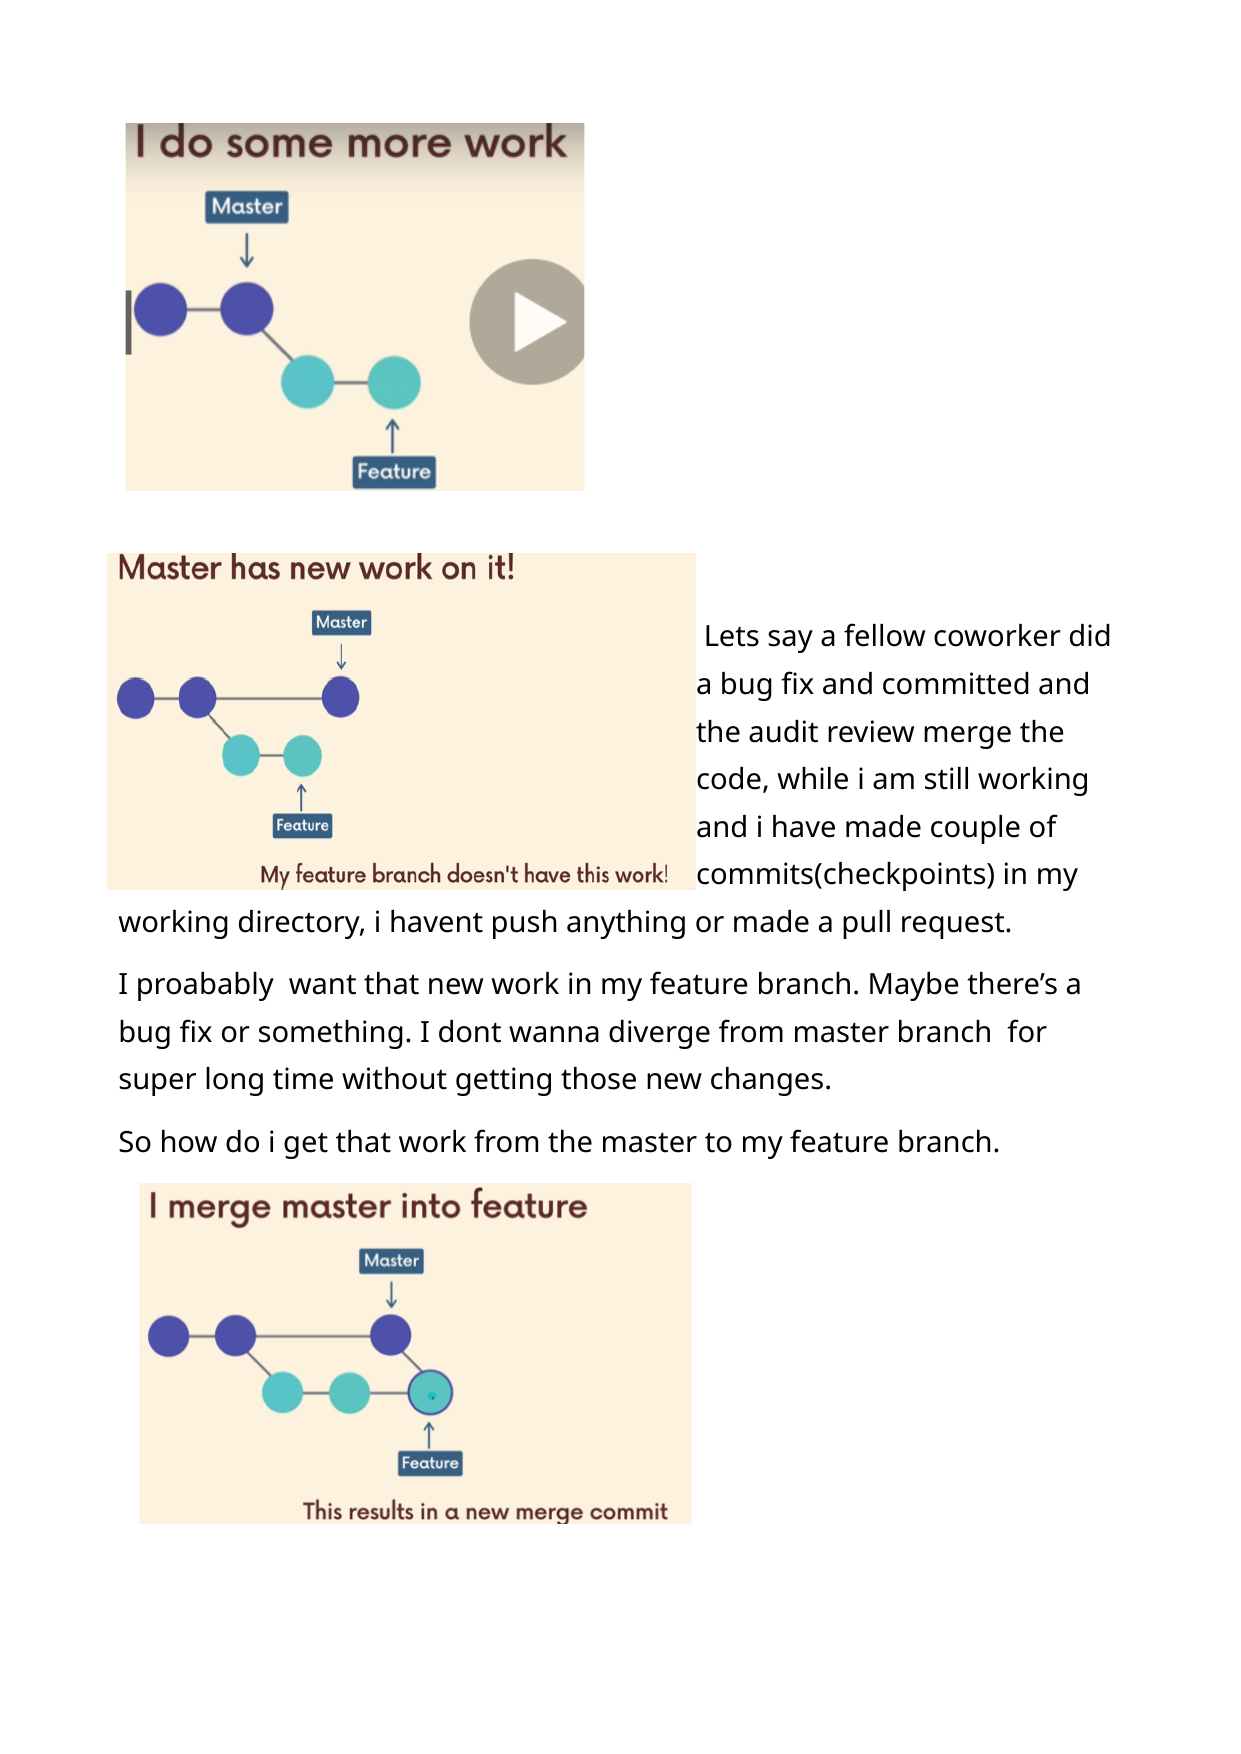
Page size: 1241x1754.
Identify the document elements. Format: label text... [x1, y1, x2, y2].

picture [139, 1183, 692, 1524]
text So how do i get that work from the master to my feature branch. [118, 1121, 1122, 1161]
text I proabably want that new work in my feature branch. Maybe there’s a bug fix or something. I dont wanna diverge from master branch for super long time without getting those new changes. [118, 963, 1122, 1098]
picture [125, 123, 585, 491]
text Lets say a fellow coworker did a bug fix and committed and the audit review merge the code, while i am still working and i have made couple of commits(checkpoints) in my working directory, i havent push anything or made a pull request. [118, 616, 1122, 941]
picture [107, 553, 696, 890]
